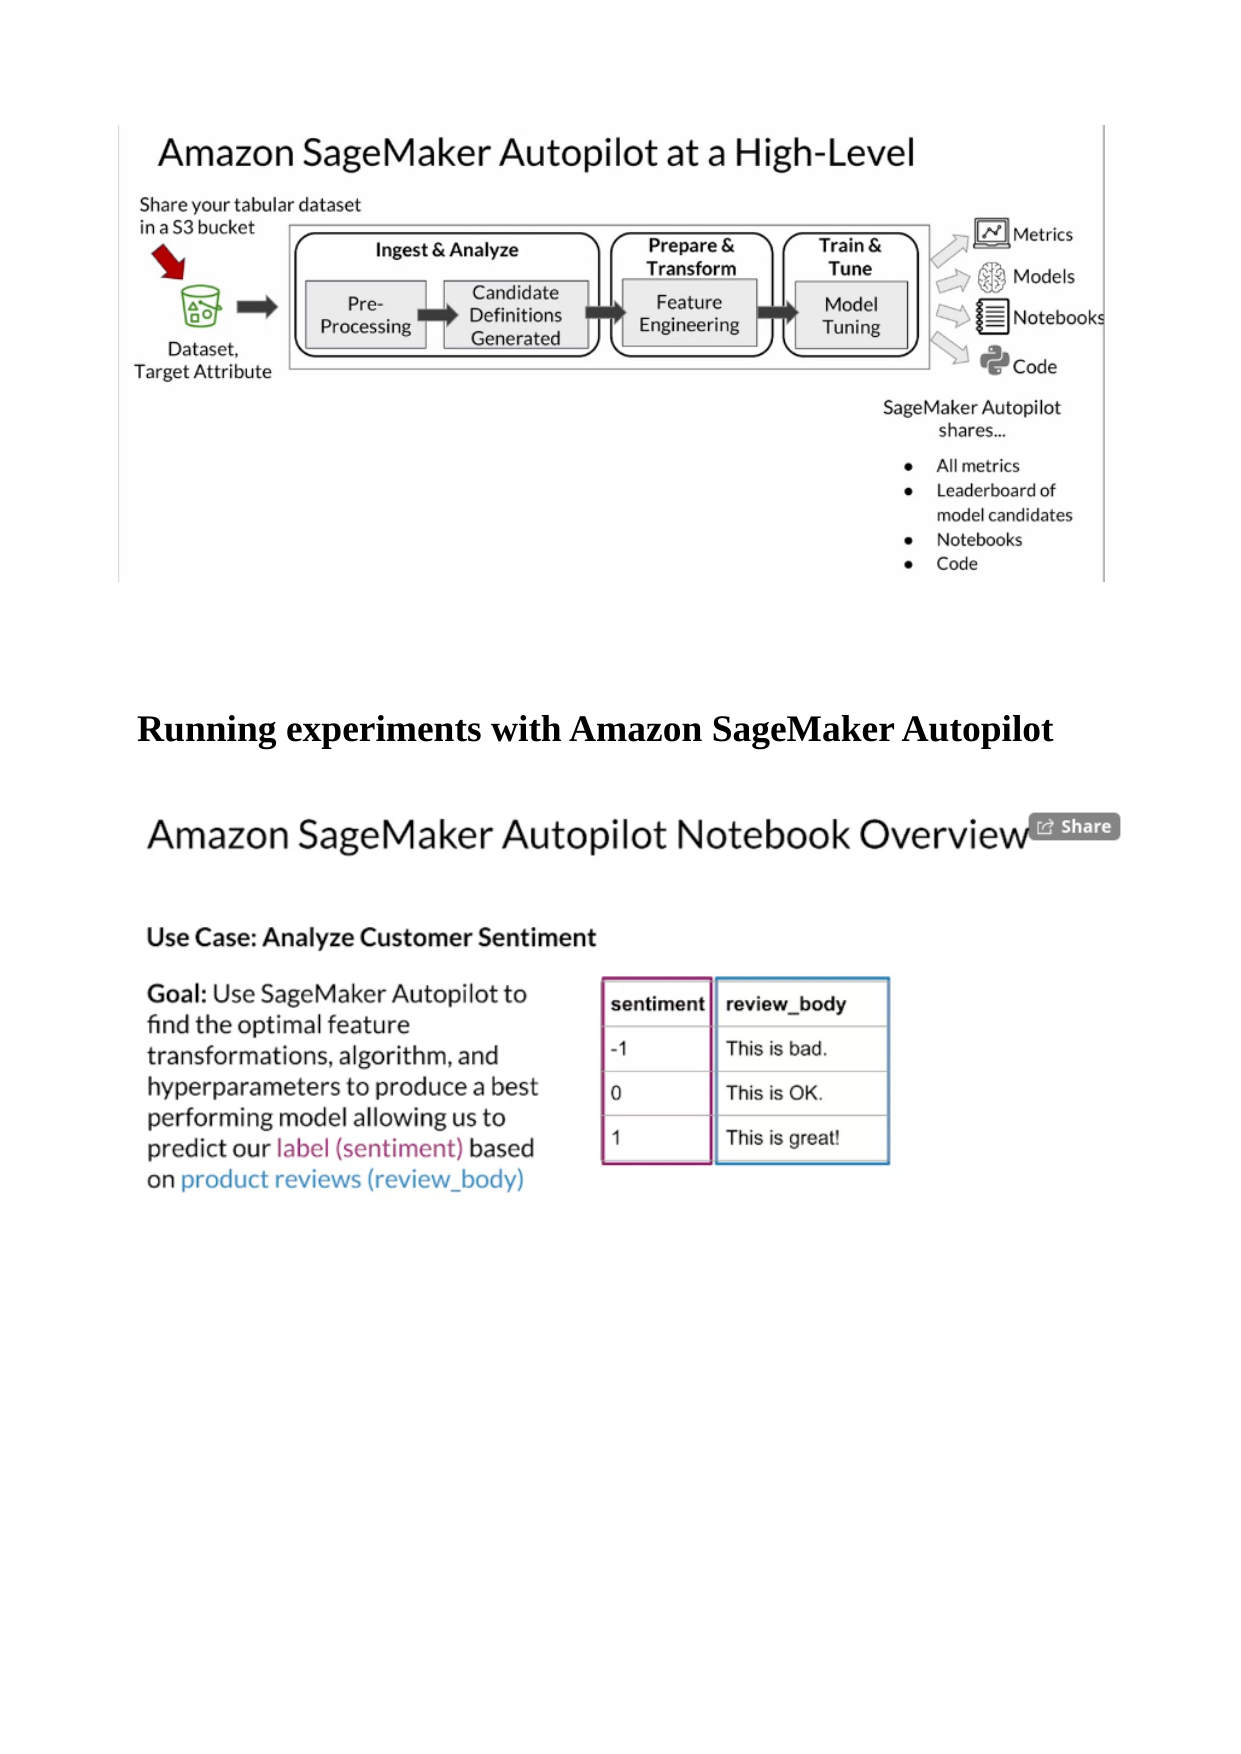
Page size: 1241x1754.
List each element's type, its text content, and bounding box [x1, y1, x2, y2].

picture [118, 125, 1123, 582]
picture [118, 809, 1123, 1208]
subtitle Running experiments with Amazon SageMaker Autopilot [118, 706, 1122, 749]
